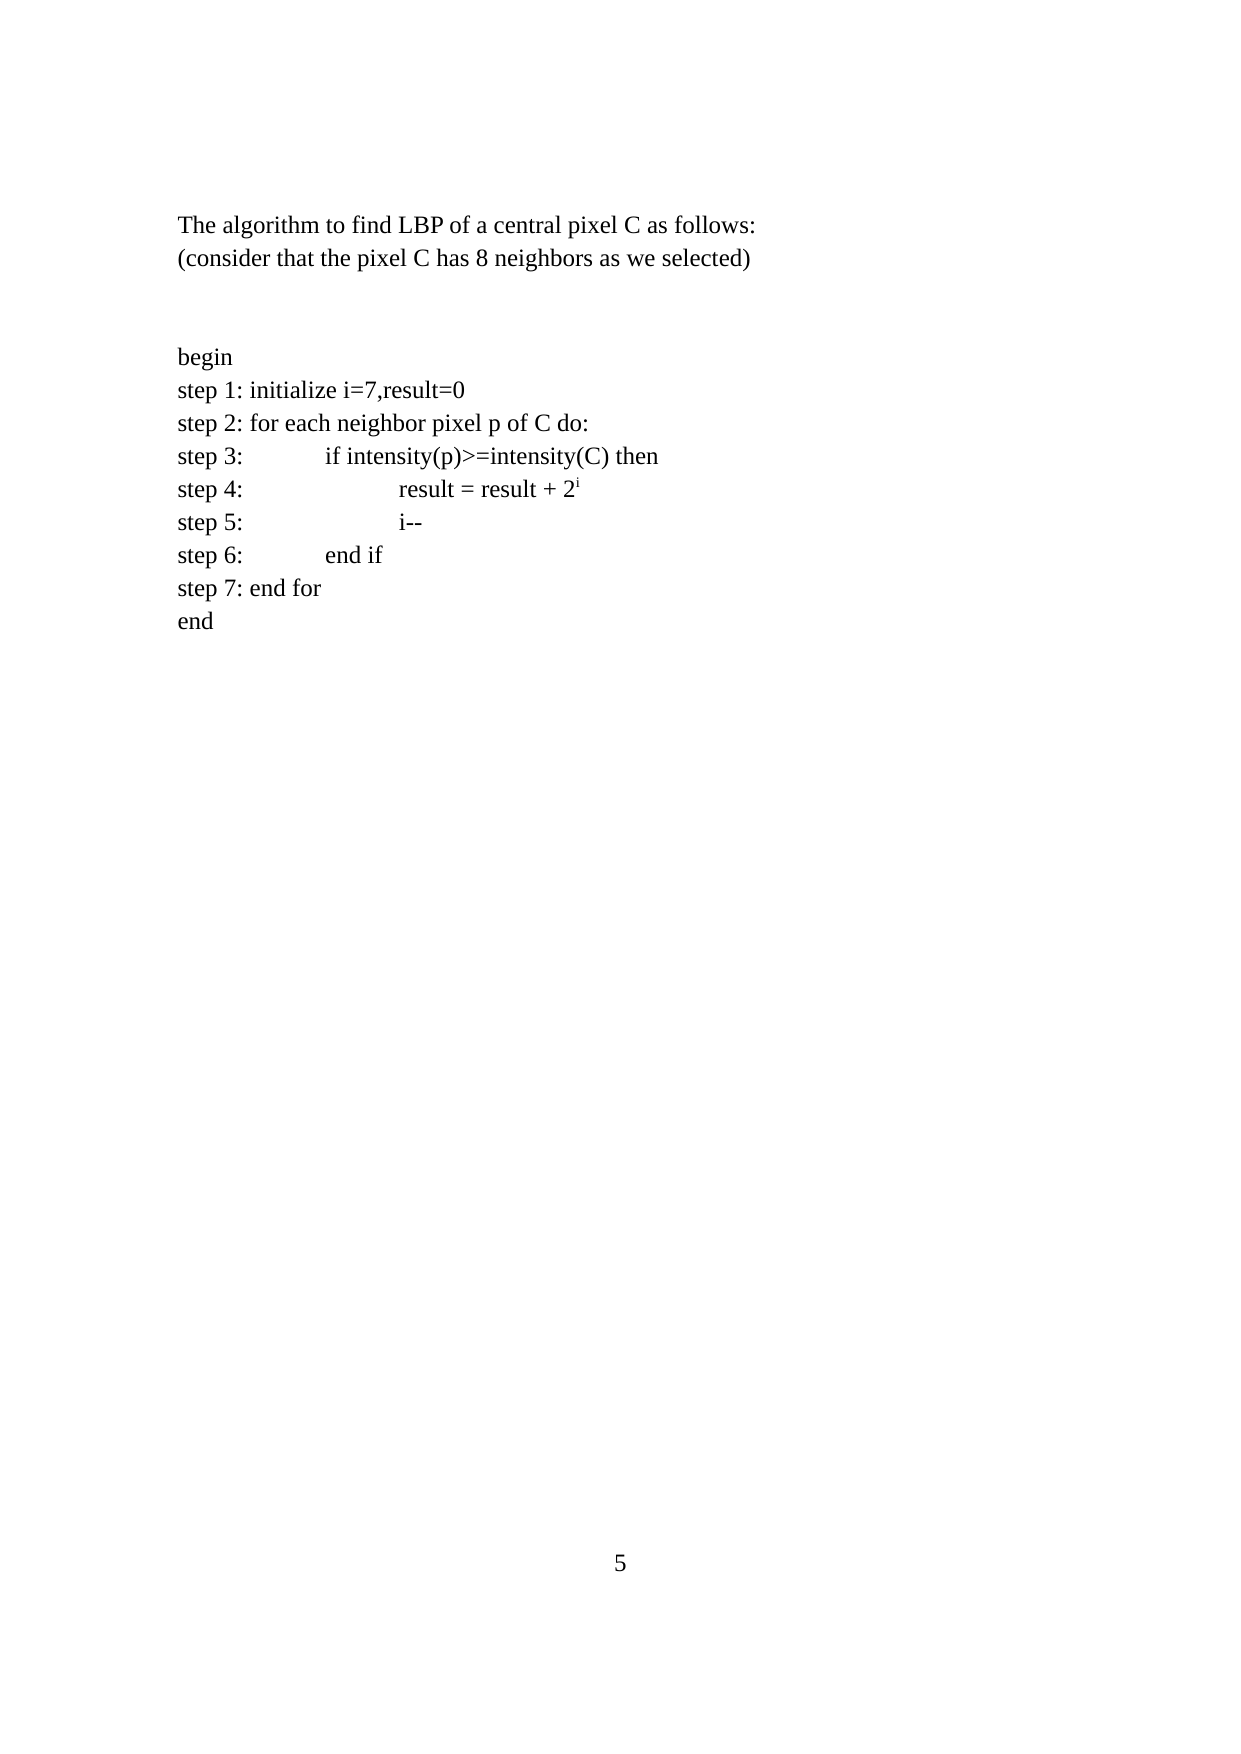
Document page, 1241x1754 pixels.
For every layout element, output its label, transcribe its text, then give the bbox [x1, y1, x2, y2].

text end [177, 606, 1063, 635]
text step 1: initialize i=7,result=0 [177, 375, 1063, 404]
text step 6: end if [177, 540, 1063, 569]
text step 3: if intensity(p)>=intensity(C) then [177, 441, 1063, 470]
text The algorithm to find LBP of a central pixel C as follows: [177, 210, 1063, 239]
text step 5: i-- [177, 507, 1063, 536]
text step 4: result = result + 2i [177, 474, 1063, 503]
text (consider that the pixel C has 8 neighbors as we selected) [177, 243, 1063, 272]
text step 2: for each neighbor pixel p of C do: [177, 408, 1063, 437]
text step 7: end for [177, 573, 1063, 602]
text begin [177, 342, 1063, 371]
